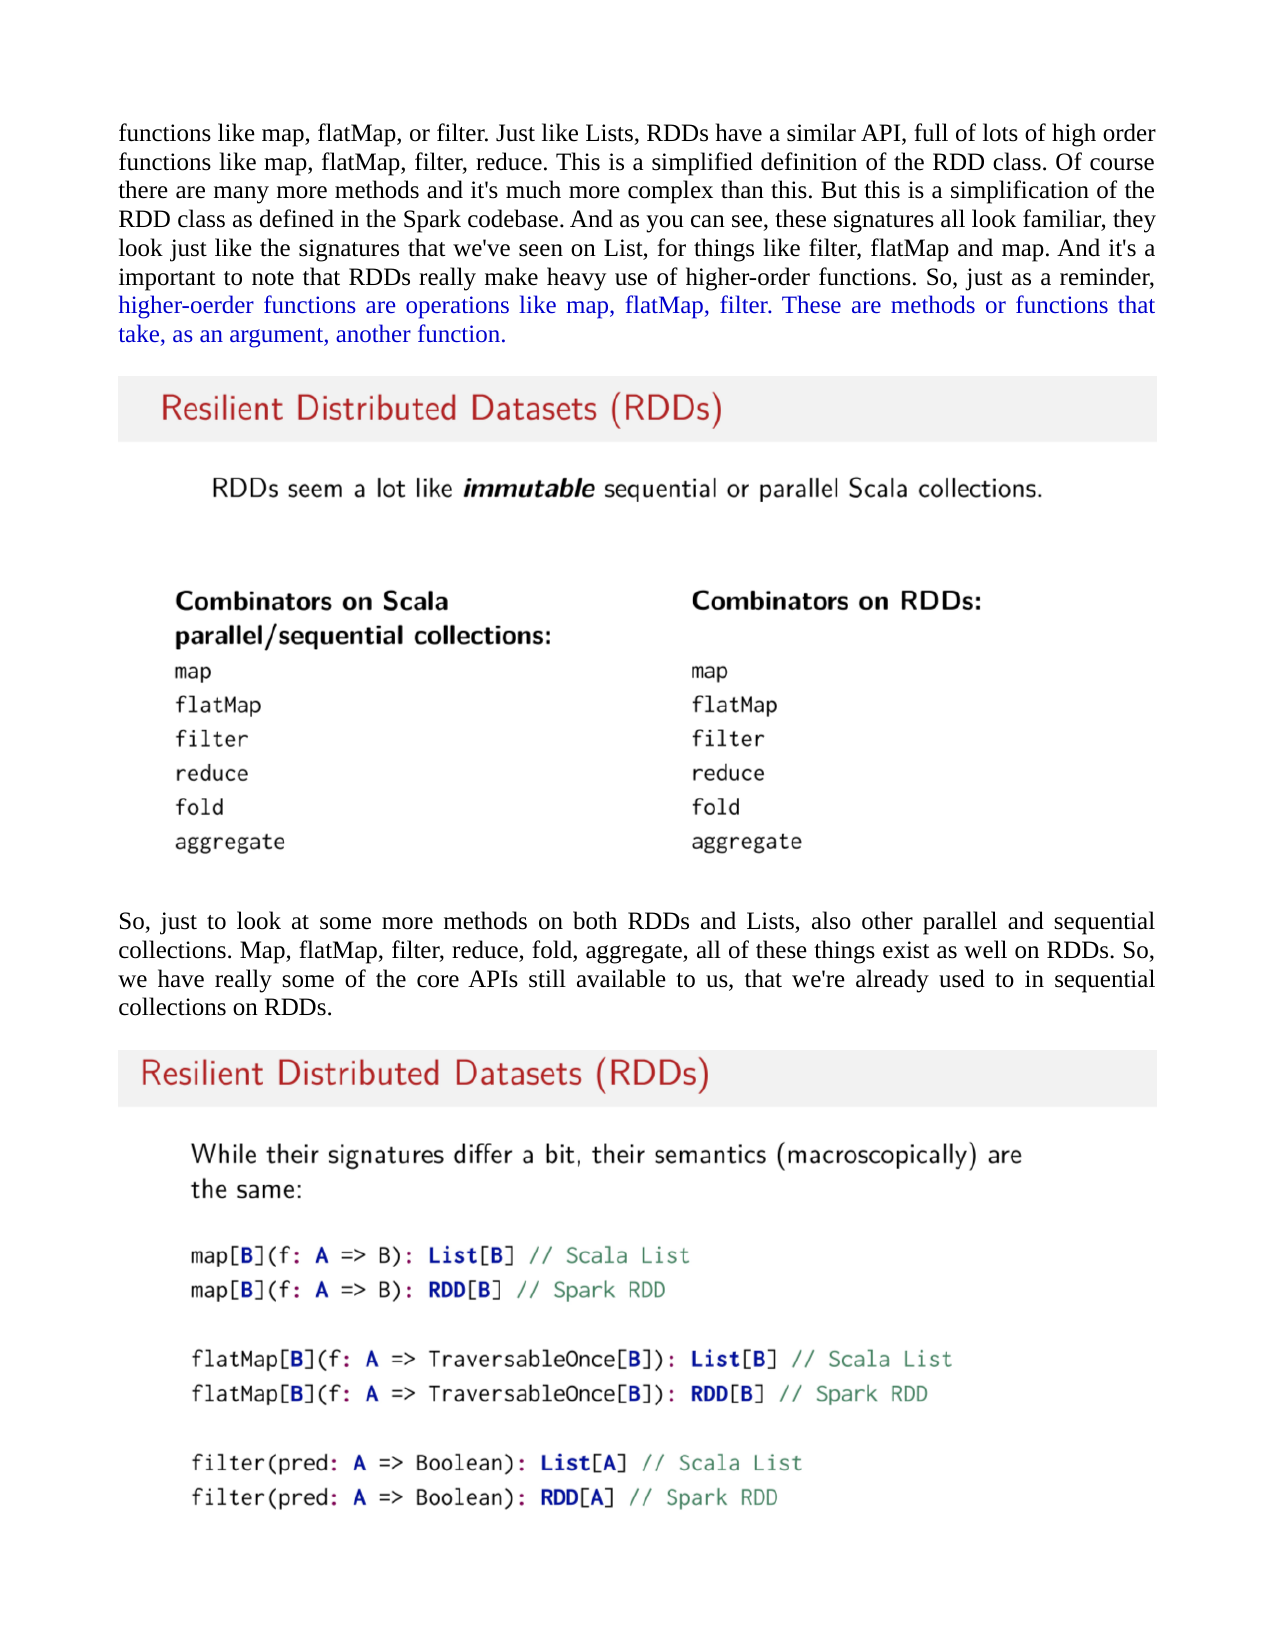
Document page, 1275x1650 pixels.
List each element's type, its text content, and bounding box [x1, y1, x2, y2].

picture [118, 1050, 1157, 1524]
text functions like map, flatMap, or filter. Just like Lists, RDDs have a similar API, full of lots of high order functions like map, flatMap, filter, reduce. This is a simplified definition of the RDD class. Of course there are many more methods and it's much more complex than this. But this is a simplification of the RDD class as defined in the Spark codebase. And as you can see, these signatures all look familiar, they look just like the signatures that we've seen on List, for things like filter, flatMap and map. And it's a important to note that RDDs really make heavy use of higher-order functions. So, just as a reminder, higher-oerder functions are operations like map, flatMap, filter. These are methods or functions that take, as an argument, another function. [118, 118, 1157, 348]
picture [118, 376, 1157, 878]
text So, just to look at some more methods on both RDDs and Lists, also other parallel and sequential collections. Map, flatMap, filter, reduce, fold, aggregate, all of these things exist as well on RDDs. So, we have really some of the core APIs still available to us, that we're already used to in sequential collections on RDDs. [118, 906, 1157, 1021]
